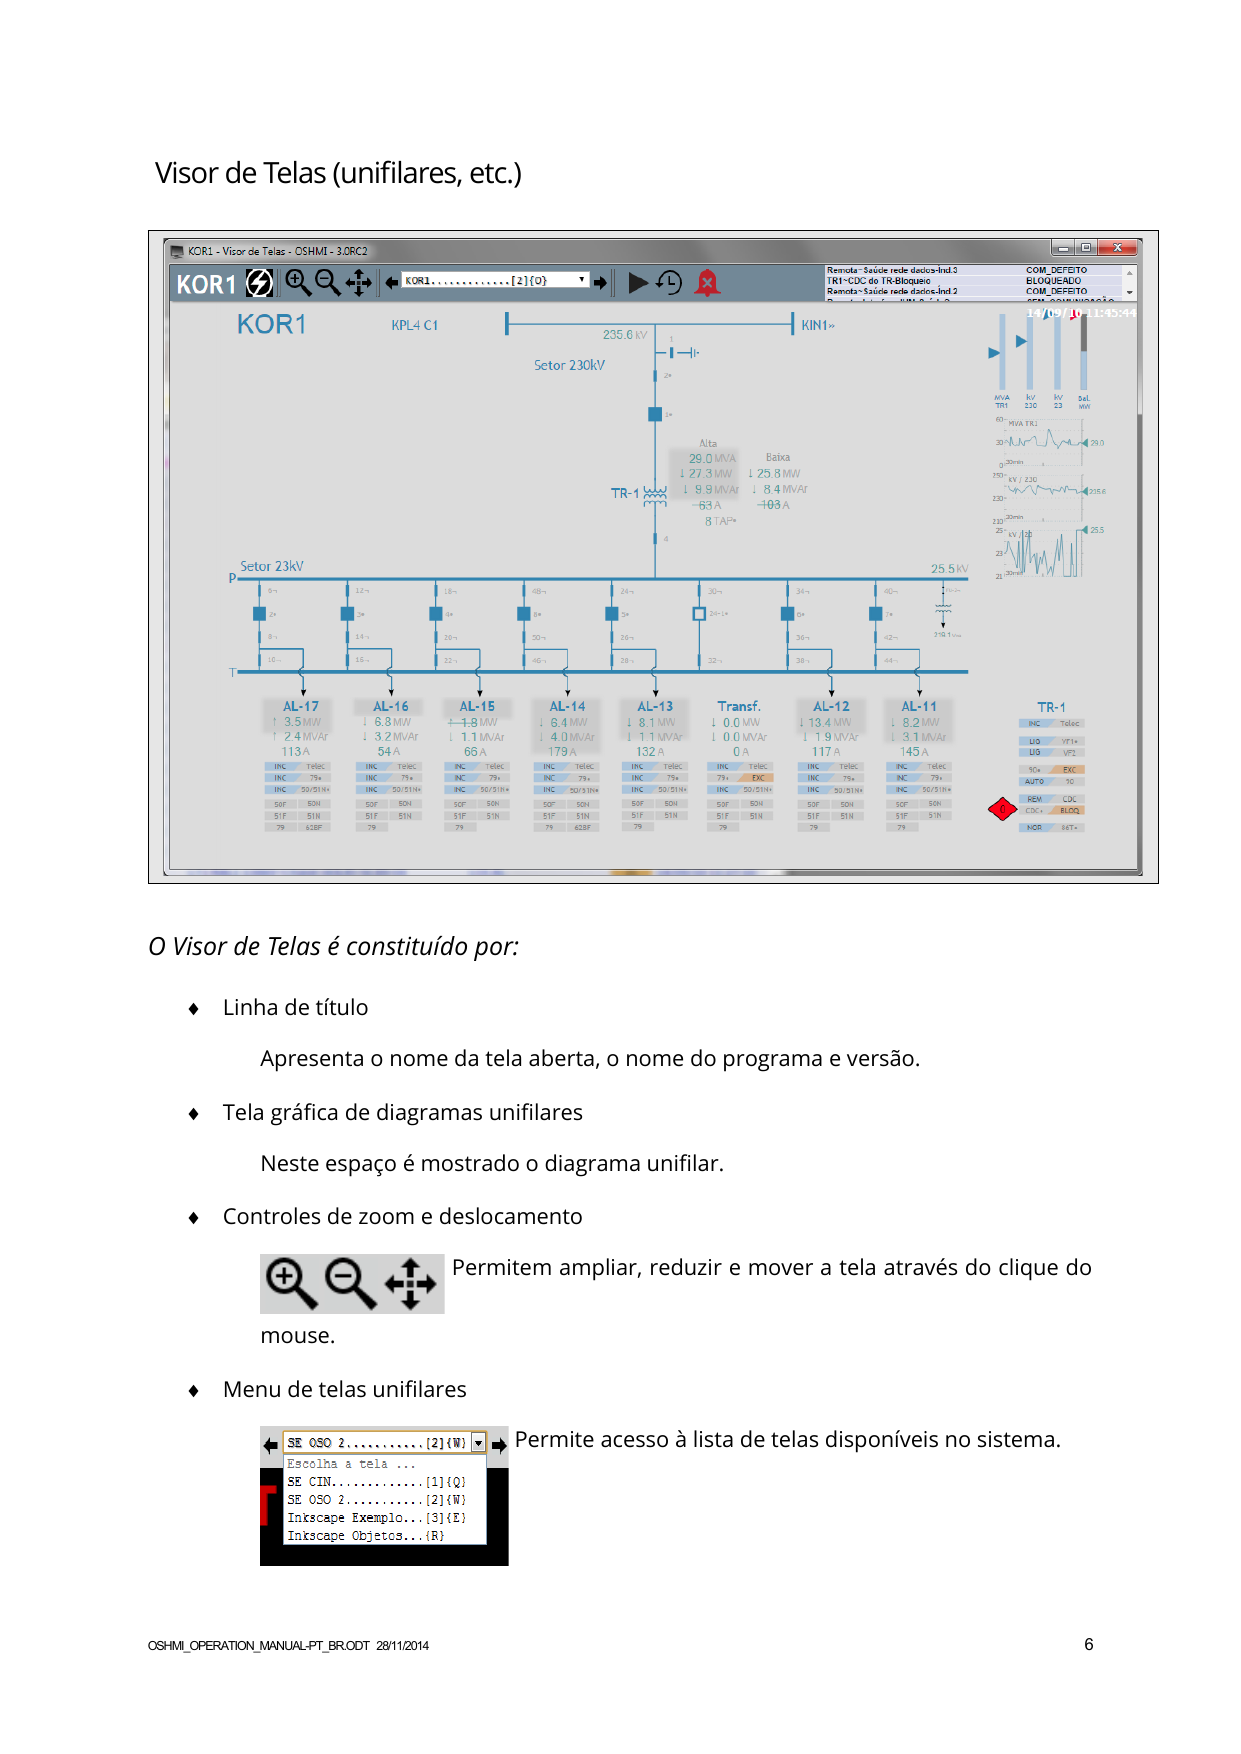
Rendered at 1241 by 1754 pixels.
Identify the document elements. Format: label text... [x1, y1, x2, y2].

subtitle Tela gráfica de diagramas unifilares [185, 1097, 1093, 1127]
text Permitem ampliar, reduzir e mover a tela através do clique do mouse. [260, 1252, 1093, 1350]
text Apresenta o nome da tela aberta, o nome do programa e versão. [260, 1043, 1093, 1073]
subtitle Visor de Telas (unifilares, etc.) [149, 146, 1093, 211]
subtitle Linha de título [185, 992, 1093, 1022]
picture [260, 1426, 509, 1566]
subtitle O Visor de Telas é constituído por: [148, 928, 1093, 962]
picture [260, 1254, 445, 1314]
text Neste espaço é mostrado o diagrama unifilar. [260, 1148, 1093, 1177]
subtitle Menu de telas unifilares [185, 1374, 1093, 1403]
picture [163, 238, 1143, 876]
text Permite acesso à lista de telas disponíveis no sistema. [260, 1424, 1093, 1565]
subtitle Controles de zoom e deslocamento [185, 1201, 1093, 1231]
